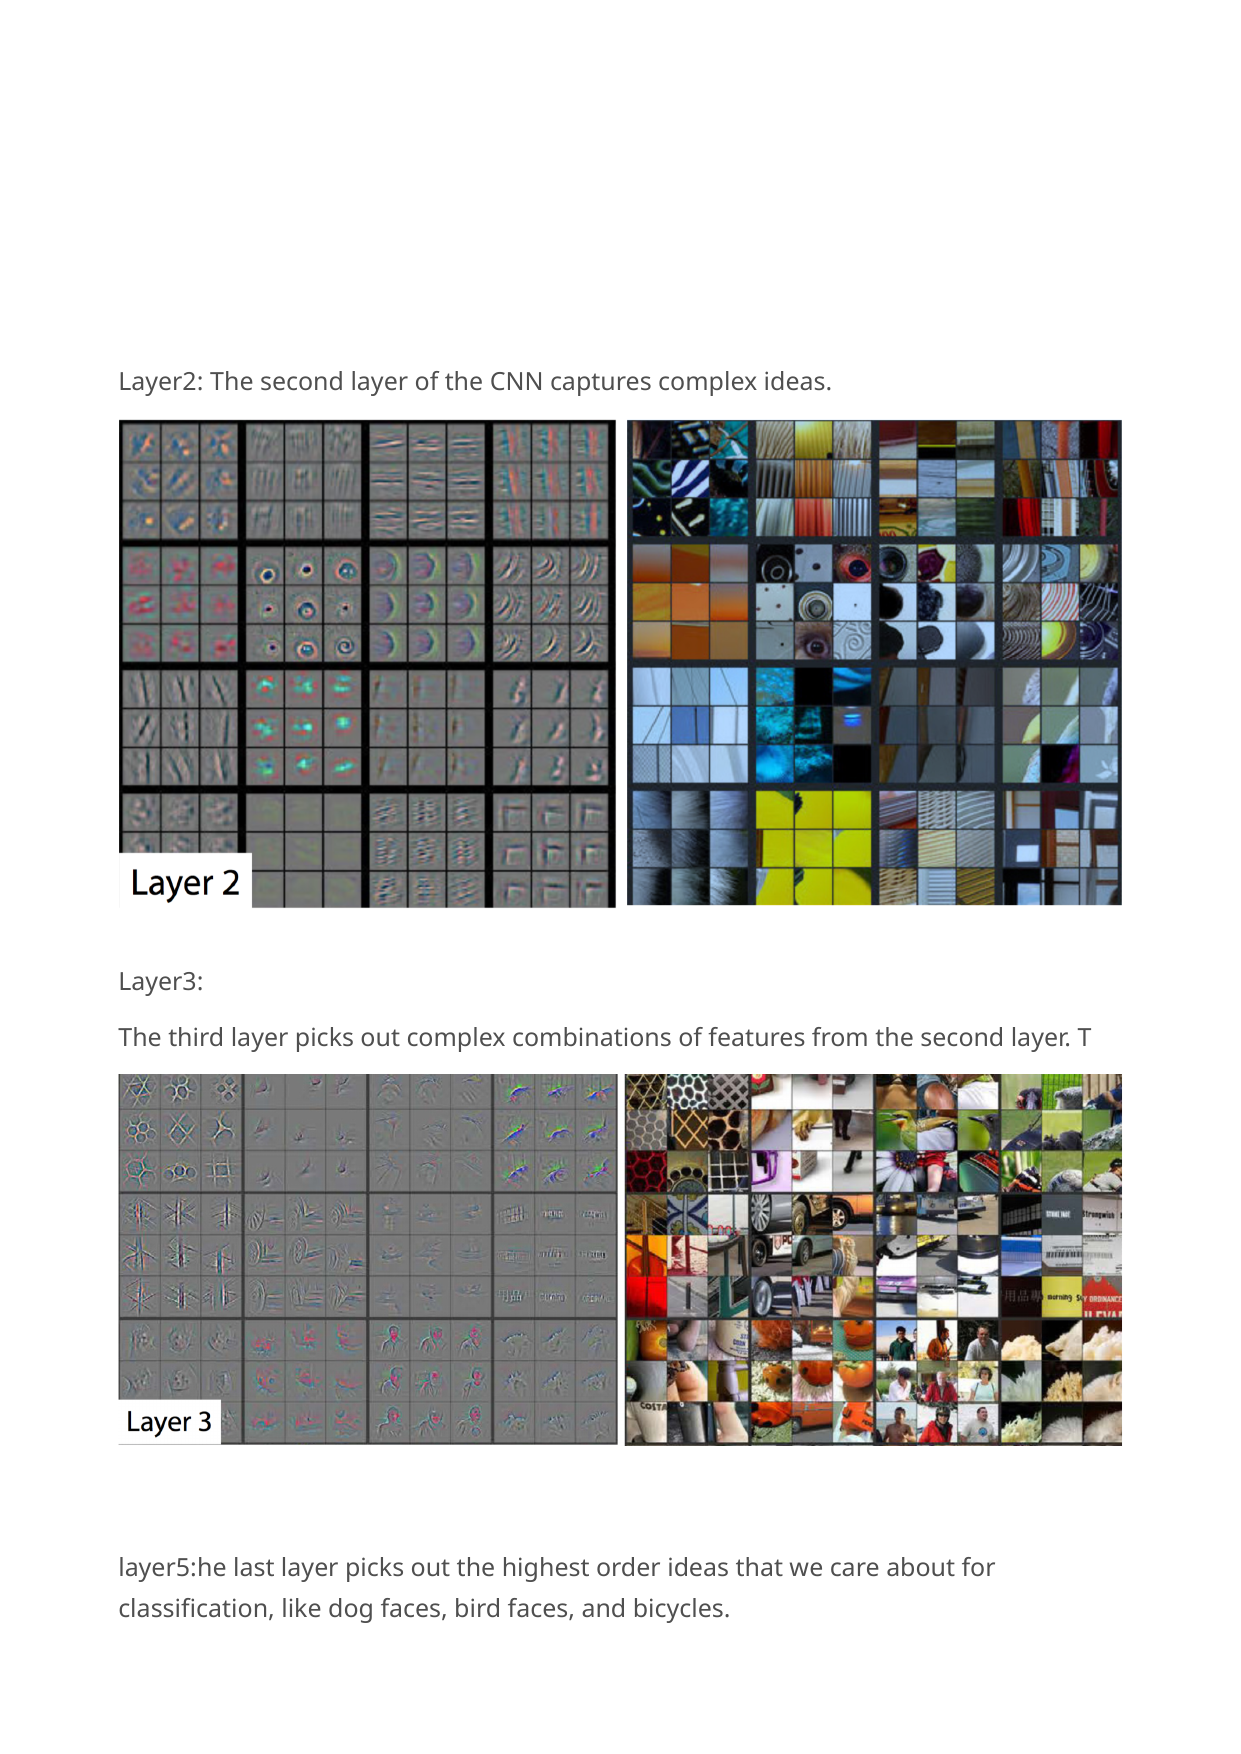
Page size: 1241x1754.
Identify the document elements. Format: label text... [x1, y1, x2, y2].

text Layer3: [118, 964, 1122, 998]
text Layer2: The second layer of the CNN captures complex ideas. [118, 363, 1122, 397]
picture [118, 1074, 1123, 1446]
text The third layer picks out complex combinations of features from the second layer. T [118, 1019, 1122, 1053]
text layer5:he last layer picks out the highest order ideas that we care about for classification, like dog faces, bird faces, and bicycles. [118, 1549, 1122, 1624]
picture [118, 418, 1123, 909]
